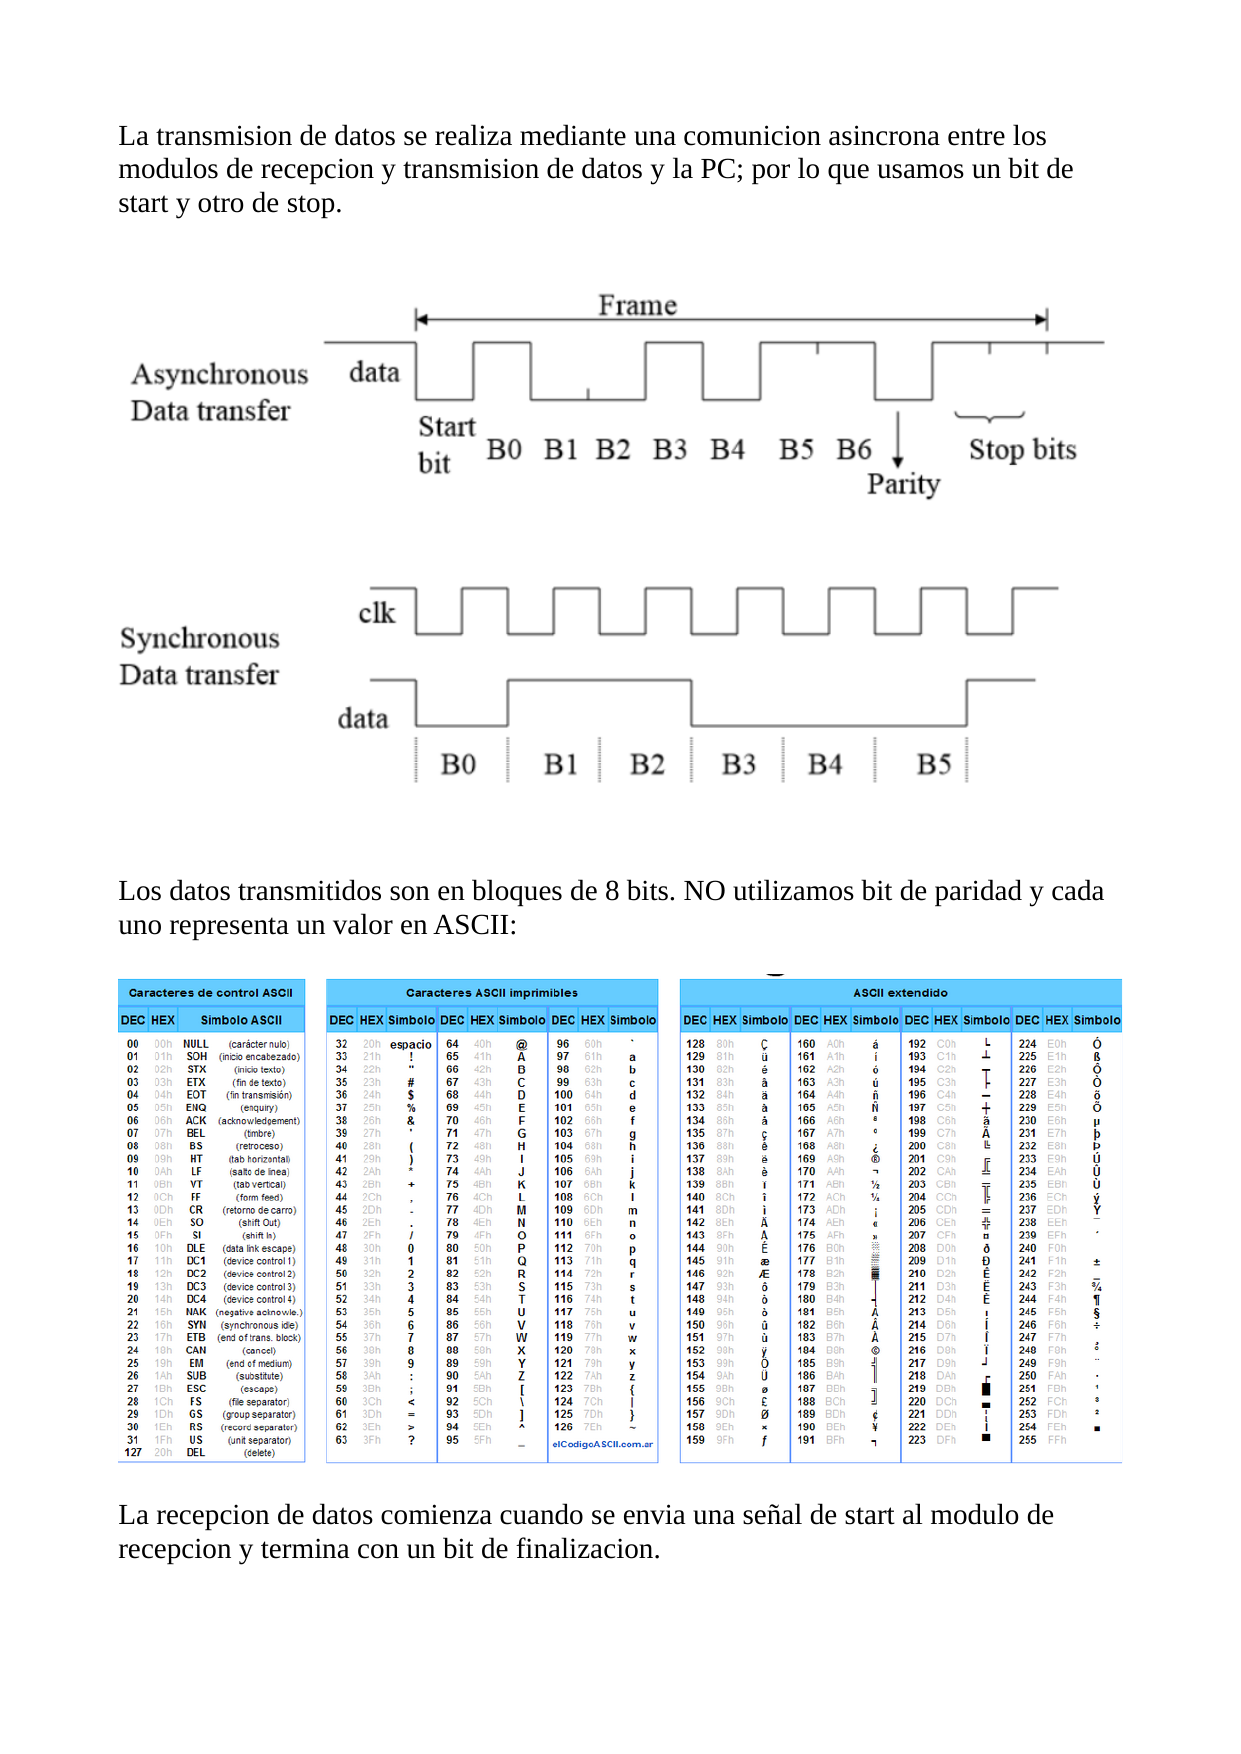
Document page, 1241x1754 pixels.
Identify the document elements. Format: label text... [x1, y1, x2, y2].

picture [118, 252, 1123, 807]
text La recepcion de datos comienza cuando se envia una señal de start al modulo de recepcion y termina con un bit de finalizacion. [118, 1497, 1122, 1564]
text Los datos transmitidos son en bloques de 8 bits. NO utilizamos bit de paridad y cada uno representa un valor en ASCII: [118, 873, 1122, 941]
picture [118, 974, 1123, 1464]
text La transmision de datos se realiza mediante una comunicion asincrona entre los modulos de recepcion y transmision de datos y la PC; por lo que usamos un bit de start y otro de stop. [118, 118, 1122, 219]
